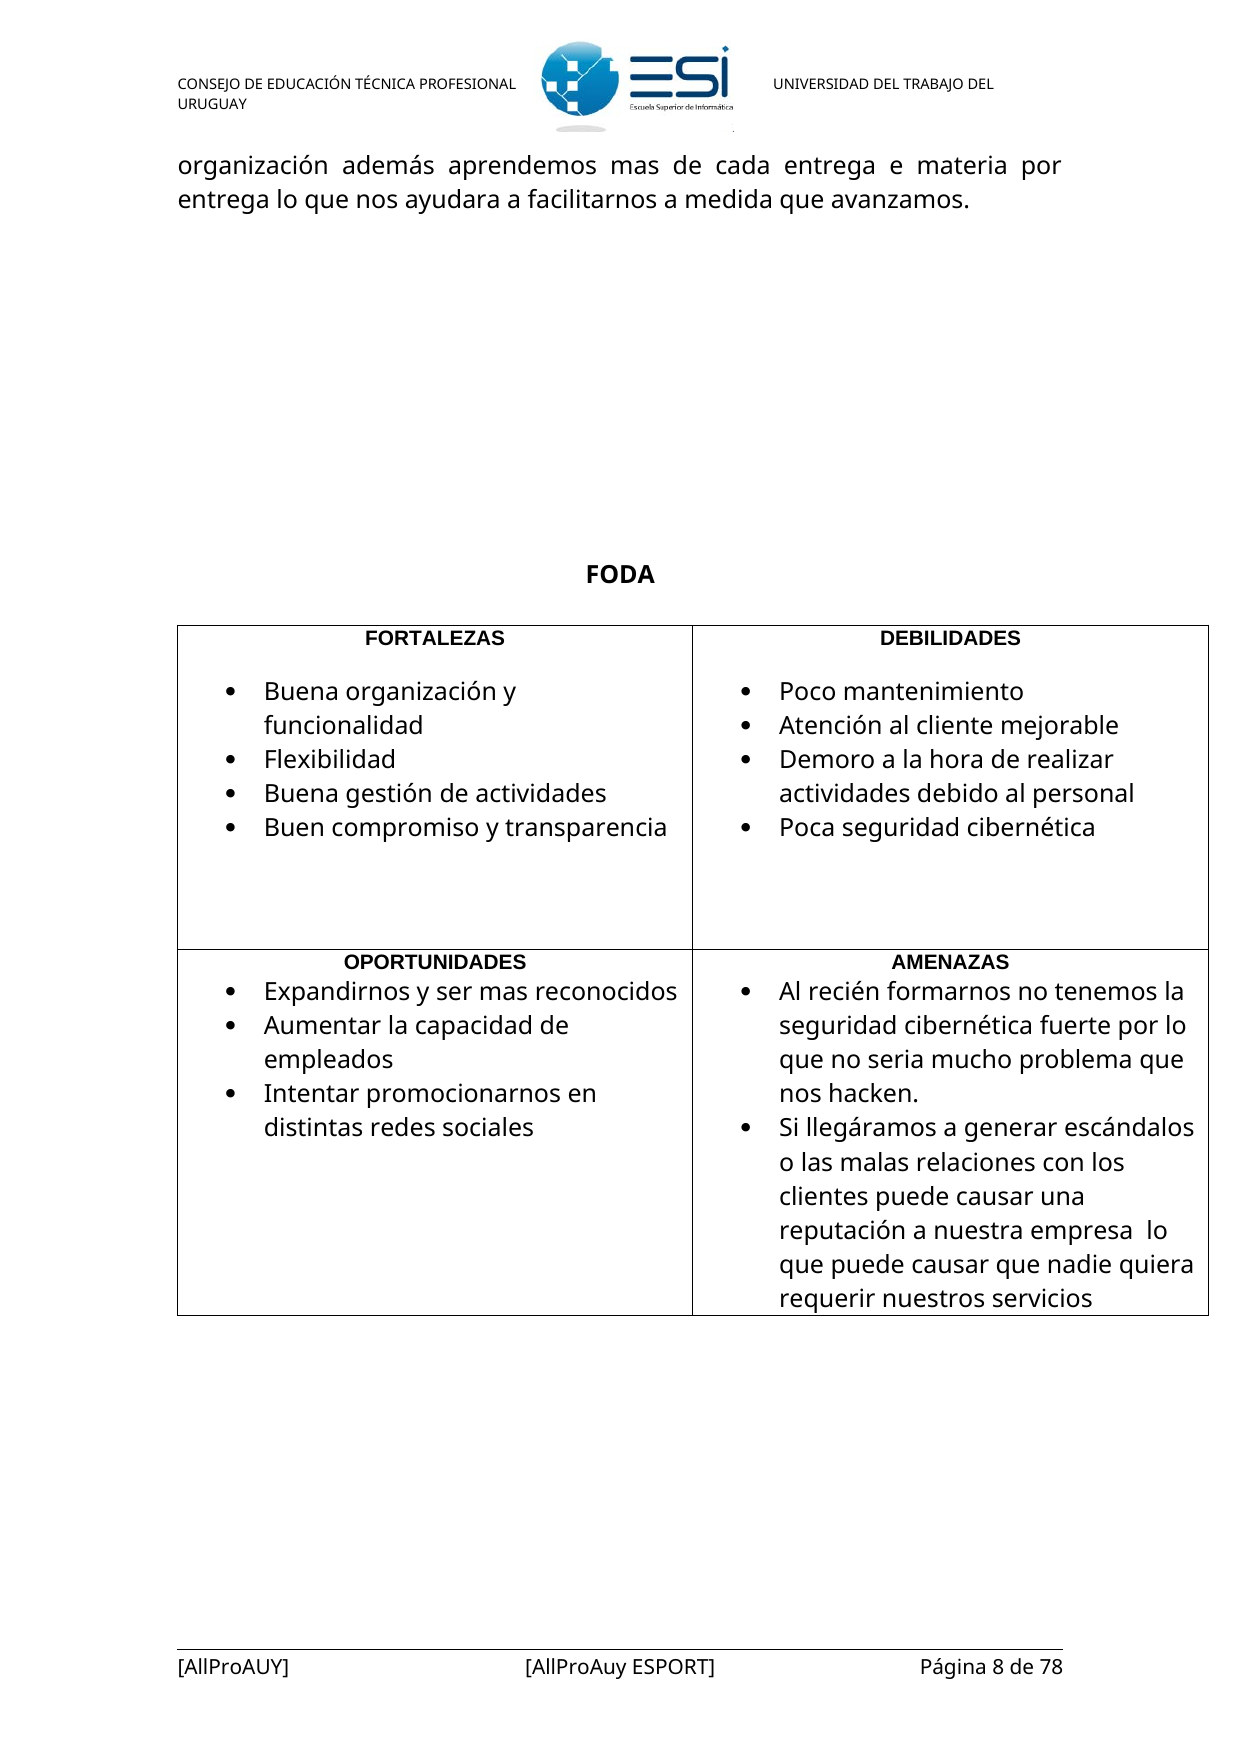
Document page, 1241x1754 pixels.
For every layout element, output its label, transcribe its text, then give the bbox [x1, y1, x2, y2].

picture [534, 39, 734, 132]
text organización además aprendemos mas de cada entrega e materia por entrega lo que nos ayudara a facilitarnos a medida que avanzamos. [177, 148, 1063, 216]
text FODA [177, 556, 1063, 590]
table_header FORTALEZAS Buena organización y funcionalidad Flexibilidad Buena gestión de actividades Buen compromiso y transparencia [178, 626, 692, 949]
table_cell AMENAZAS Al recién formarnos no tenemos la seguridad cibernética fuerte por lo que no seria mucho problema que nos hacken. Si llegáramos a generar escándalos o las malas relaciones con los clientes puede causar una reputación a nuestra empresa lo que puede causar que nadie quiera requerir nuestros servicios [693, 950, 1208, 1314]
table_cell OPORTUNIDADES Expandirnos y ser mas reconocidos Aumentar la capacidad de empleados Intentar promocionarnos en distintas redes sociales [178, 950, 692, 1314]
table_header DEBILIDADES Poco mantenimiento Atención al cliente mejorable Demoro a la hora de realizar actividades debido al personal Poca seguridad cibernética [693, 626, 1208, 949]
